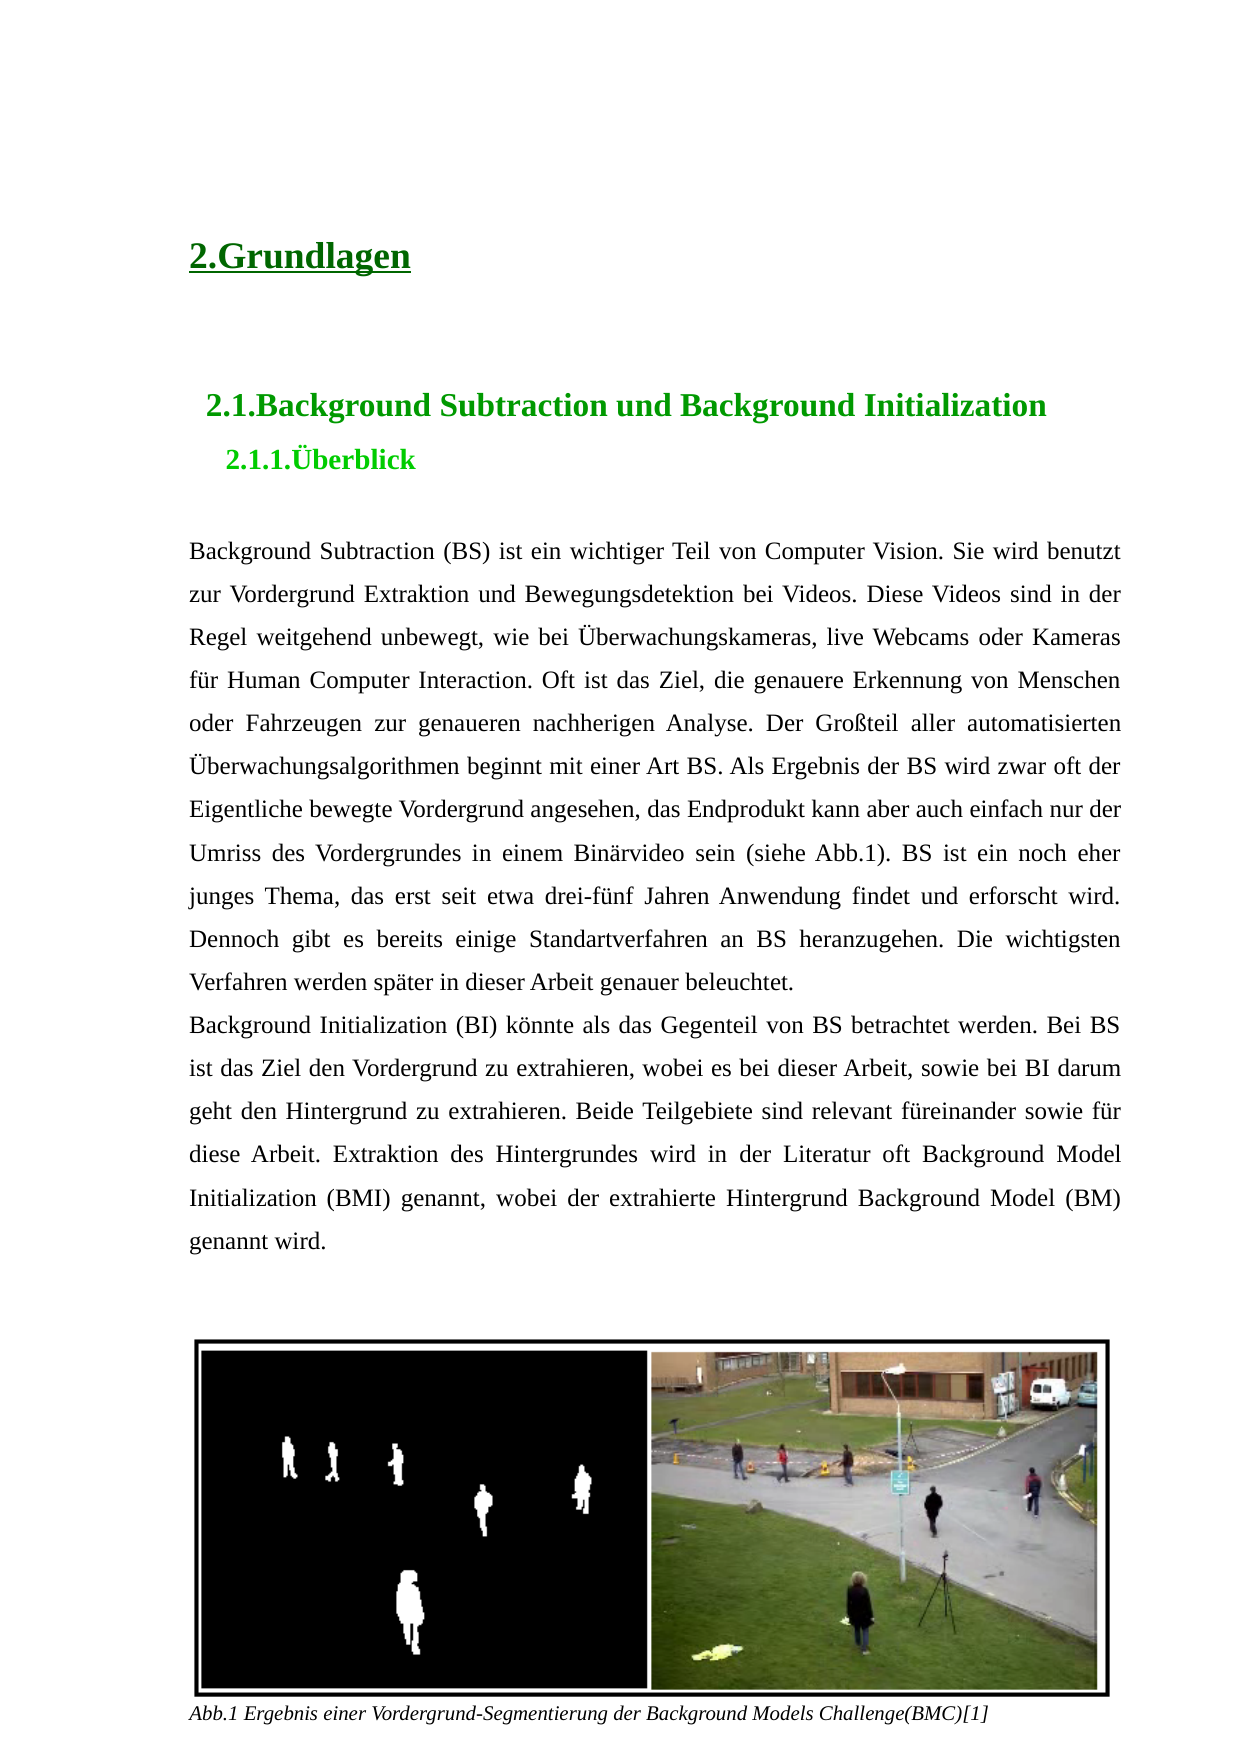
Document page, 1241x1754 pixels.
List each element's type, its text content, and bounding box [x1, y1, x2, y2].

text Abb.1 Ergebnis einer Vordergrund-Segmentierung der Background Models Challenge(BMC)[1] [189, 1701, 1120, 1725]
text 2.1.1.Überblick [189, 442, 1122, 476]
text Background Initialization (BI) könnte als das Gegenteil von BS betrachtet werden. Bei BS ist das Ziel den Vordergrund zu extrahieren, wobei es bei dieser Arbeit, sowie bei BI darum geht den Hintergrund zu extrahieren. Beide Teilgebiete sind relevant füreinander sowie für diese Arbeit. Extraktion des Hintergrundes wird in der Literatur oft Background Model Initialization (BMI) genannt, wobei der extrahierte Hintergrund Background Model (BM) genannt wird. [189, 1010, 1122, 1254]
text Background Subtraction (BS) ist ein wichtiger Teil von Computer Vision. Sie wird benutzt zur Vordergrund Extraktion und Bewegungsdetektion bei Videos. Diese Videos sind in der Regel weitgehend unbewegt, wie bei Überwachungskameras, live Webcams oder Kameras für Human Computer Interaction. Oft ist das Ziel, die genauere Erkennung von Menschen oder Fahrzeugen zur genaueren nachherigen Analyse. Der Großteil aller automatisierten Überwachungsalgorithmen beginnt mit einer Art BS. Als Ergebnis der BS wird zwar oft der Eigentliche bewegte Vordergrund angesehen, das Endprodukt kann aber auch einfach nur der Umriss des Vordergrundes in einem Binärvideo sein (siehe Abb.1). BS ist ein noch eher junges Thema, das erst seit etwa drei-fünf Jahren Anwendung findet und erforscht wird. Dennoch gibt es bereits einige Standartverfahren an BS heranzugehen. Die wichtigsten Verfahren werden später in dieser Arbeit genauer beleuchtet. [189, 536, 1122, 996]
text 2.1.Background Subtraction und Background Initialization [189, 385, 1122, 423]
text 2.Grundlagen [189, 234, 1122, 277]
